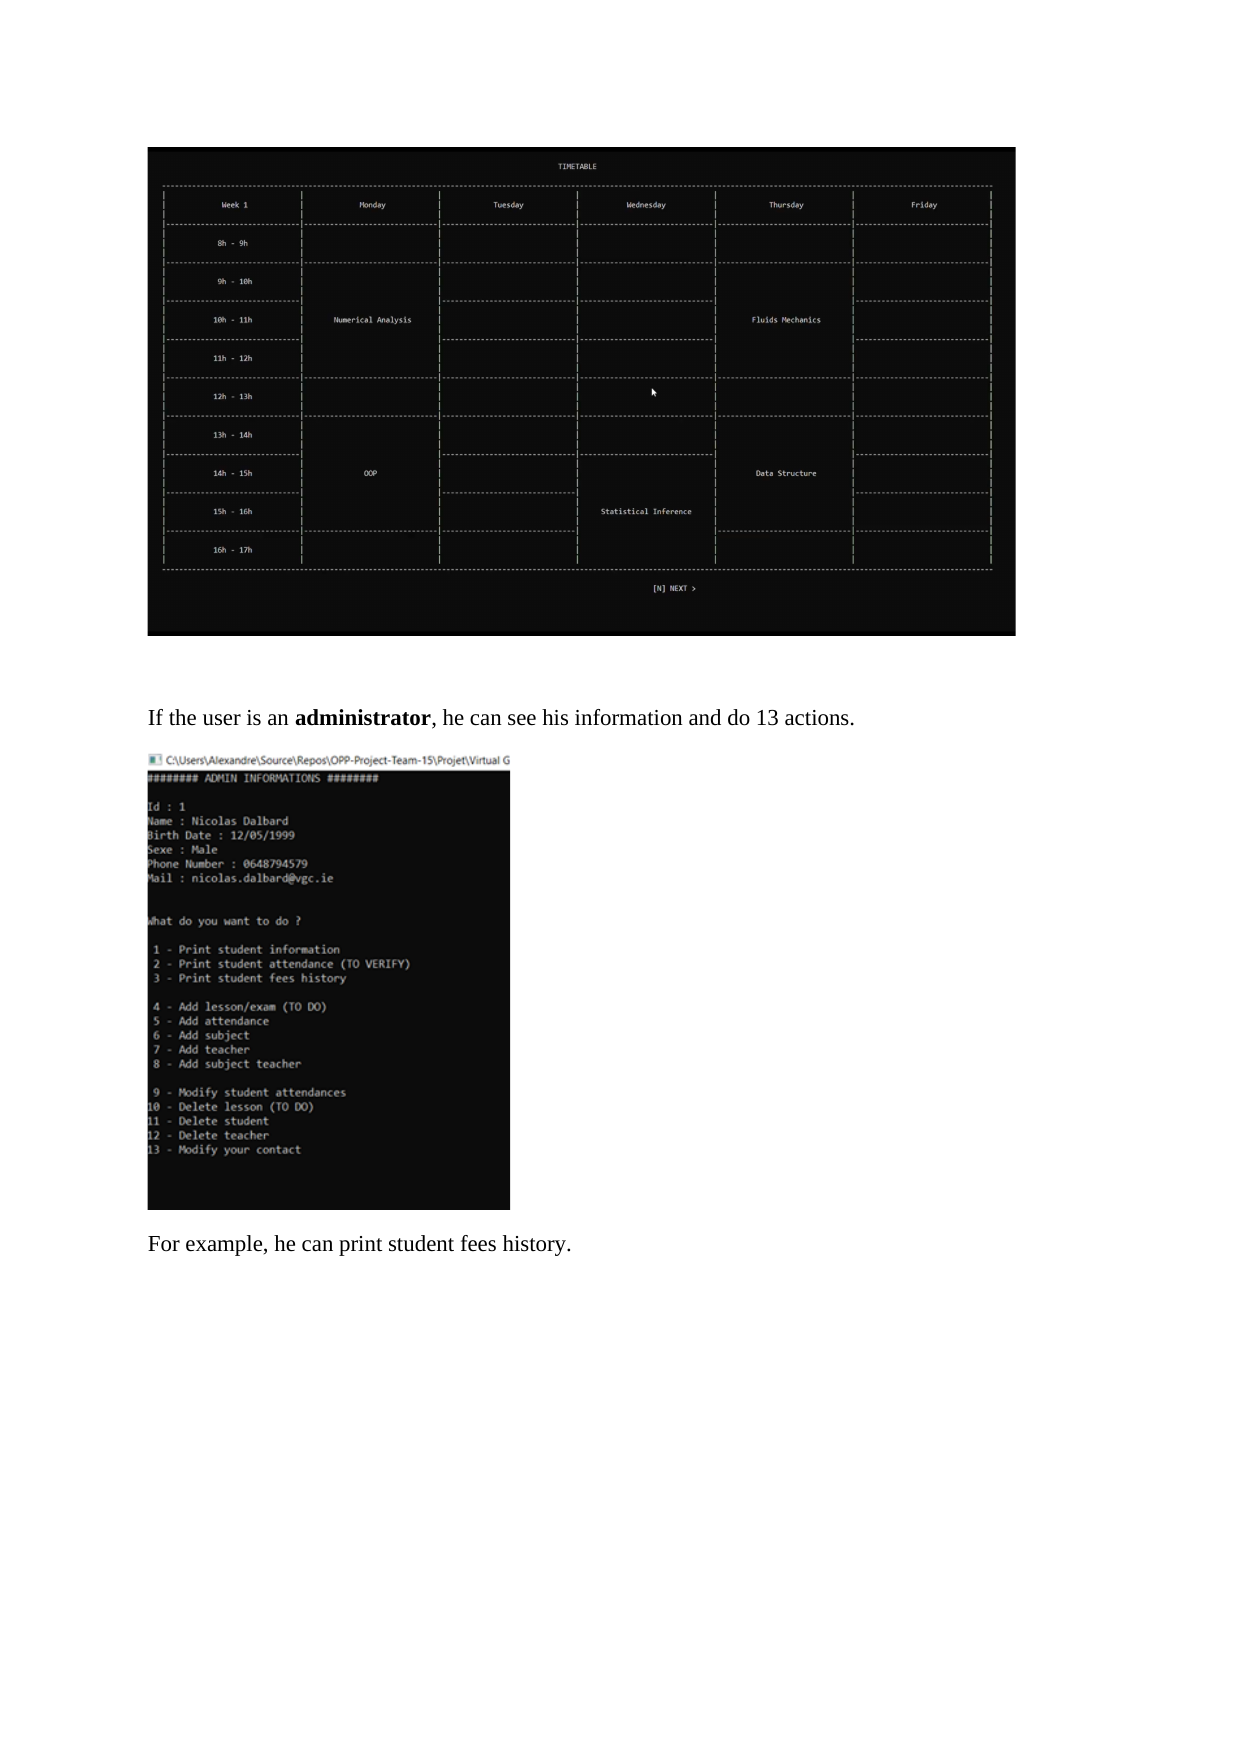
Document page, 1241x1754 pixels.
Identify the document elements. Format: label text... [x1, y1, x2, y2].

text For example, he can print student fees history. [148, 1230, 1093, 1257]
text If the user is an administrator, he can see his information and do 13 actions. [148, 704, 1093, 730]
